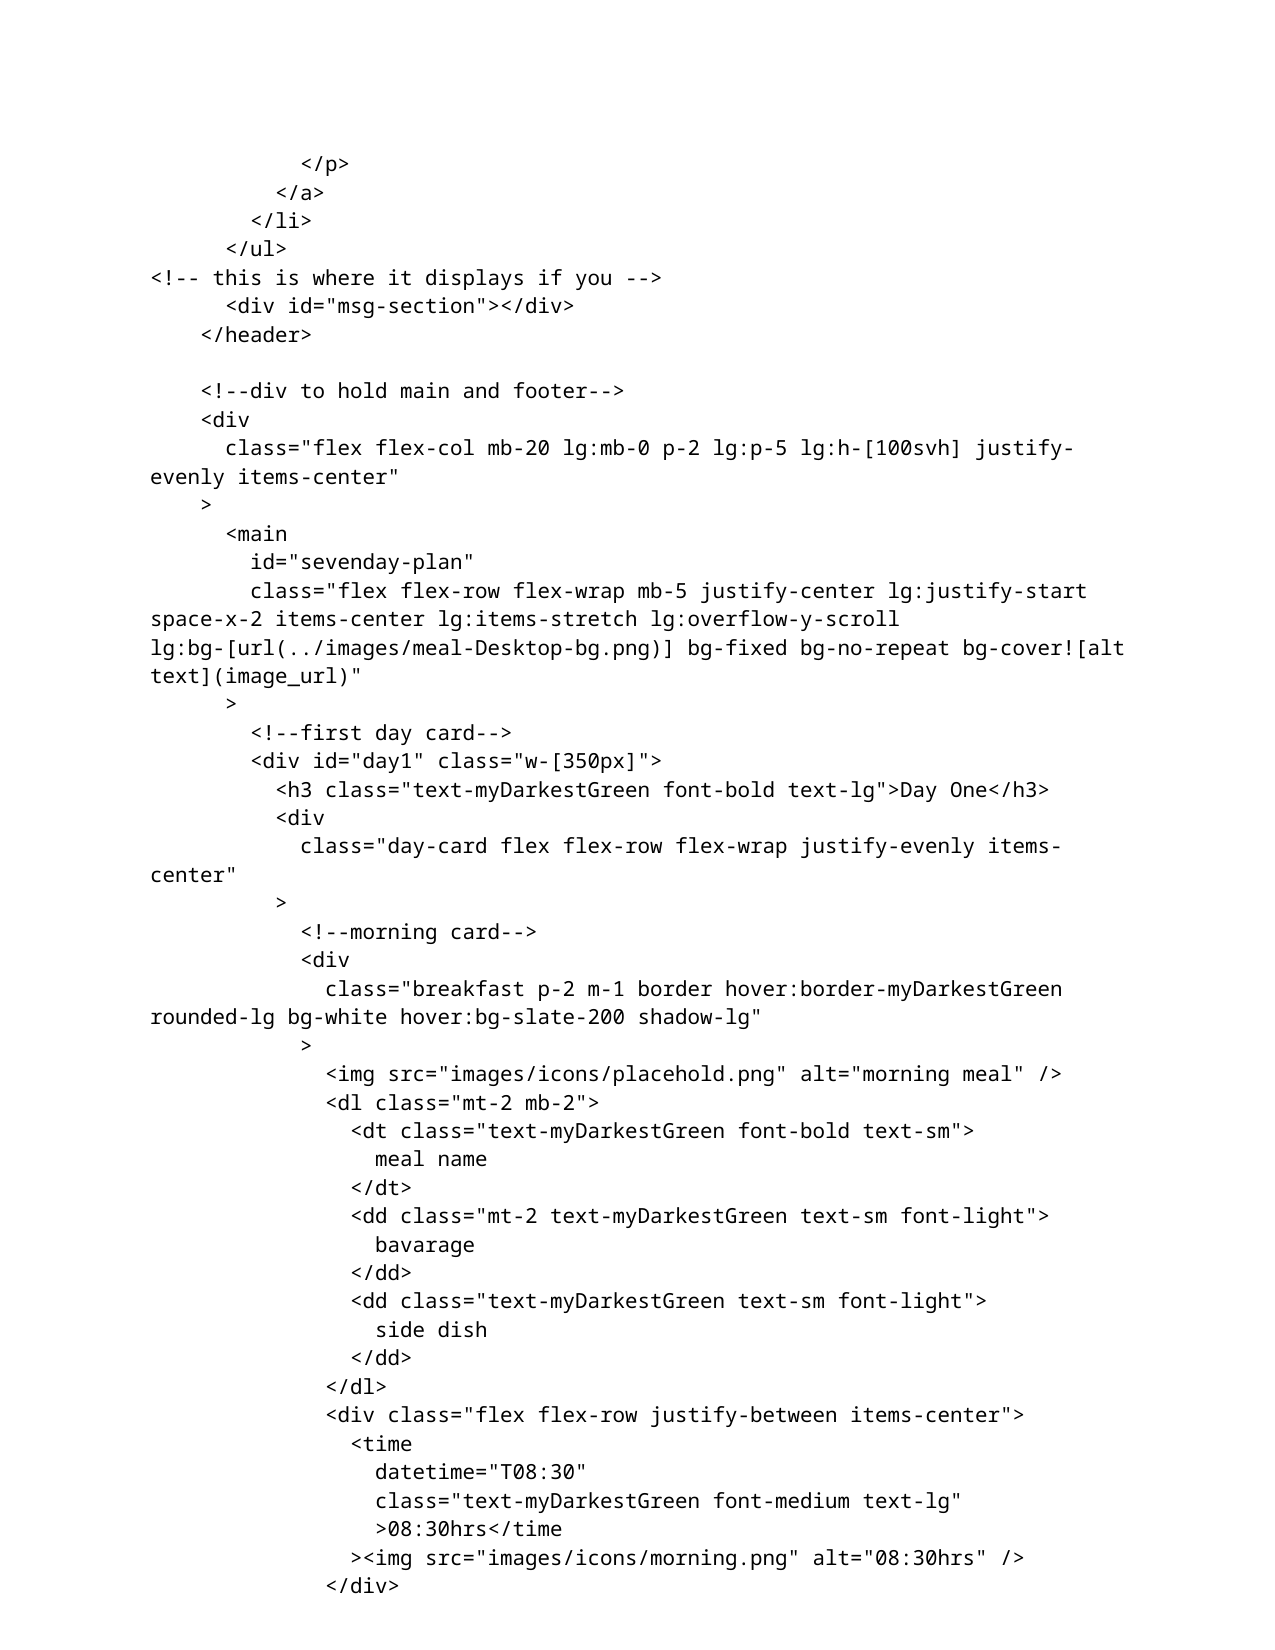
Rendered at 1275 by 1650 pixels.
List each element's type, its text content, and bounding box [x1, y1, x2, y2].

text class="flex flex-col mb-20 lg:mb-0 p-2 lg:p-5 lg:h-[100svh] justify-evenly items-center" [150, 433, 1125, 490]
text datetime="T08:30" [150, 1457, 1125, 1486]
text side dish [150, 1315, 1125, 1343]
text <div [150, 945, 1125, 974]
text > [150, 888, 1125, 917]
text > [150, 689, 1125, 718]
text </li> [150, 206, 1125, 234]
text </ul> [150, 234, 1125, 263]
text meal name [150, 1144, 1125, 1173]
text <dt class="text-myDarkestGreen font-bold text-sm"> [150, 1116, 1125, 1144]
text </a> [150, 178, 1125, 206]
text >08:30hrs</time [150, 1514, 1125, 1543]
text <div class="flex flex-row justify-between items-center"> [150, 1400, 1125, 1429]
text <div [150, 803, 1125, 832]
text <!--div to hold main and footer--> [150, 377, 1125, 405]
text <time [150, 1429, 1125, 1457]
text </dd> [150, 1343, 1125, 1372]
text <div [150, 405, 1125, 433]
text bavarage [150, 1230, 1125, 1258]
text </dl> [150, 1372, 1125, 1400]
text class="flex flex-row flex-wrap mb-5 justify-center lg:justify-start space-x-2 items-center lg:items-stretch lg:overflow-y-scroll lg:bg-[url(../images/meal-Desktop-bg.png)] bg-fixed bg-no-repeat bg-cover![alt text](image_url)" [150, 576, 1125, 689]
text class="text-myDarkestGreen font-medium text-lg" [150, 1486, 1125, 1514]
text </dt> [150, 1173, 1125, 1201]
text id="sevenday-plan" [150, 547, 1125, 576]
text </p> [150, 149, 1125, 178]
text <!--first day card--> [150, 718, 1125, 746]
text class="day-card flex flex-row flex-wrap justify-evenly items-center" [150, 832, 1125, 888]
text <main [150, 519, 1125, 547]
text <div id="day1" class="w-[350px]"> [150, 746, 1125, 775]
text <h3 class="text-myDarkestGreen font-bold text-lg">Day One</h3> [150, 775, 1125, 803]
text > [150, 1031, 1125, 1059]
text </div> [150, 1571, 1125, 1599]
text <dd class="text-myDarkestGreen text-sm font-light"> [150, 1287, 1125, 1315]
text </header> [150, 320, 1125, 348]
text </dd> [150, 1258, 1125, 1287]
text <dl class="mt-2 mb-2"> [150, 1088, 1125, 1116]
text <!--morning card--> [150, 917, 1125, 945]
text <img src="images/icons/placehold.png" alt="morning meal" /> [150, 1059, 1125, 1088]
text <dd class="mt-2 text-myDarkestGreen text-sm font-light"> [150, 1201, 1125, 1230]
text class="breakfast p-2 m-1 border hover:border-myDarkestGreen rounded-lg bg-white hover:bg-slate-200 shadow-lg" [150, 974, 1125, 1031]
text <div id="msg-section"></div> [150, 291, 1125, 320]
text > [150, 490, 1125, 519]
text <!-- this is where it displays if you --> [150, 263, 1125, 291]
text ><img src="images/icons/morning.png" alt="08:30hrs" /> [150, 1543, 1125, 1571]
